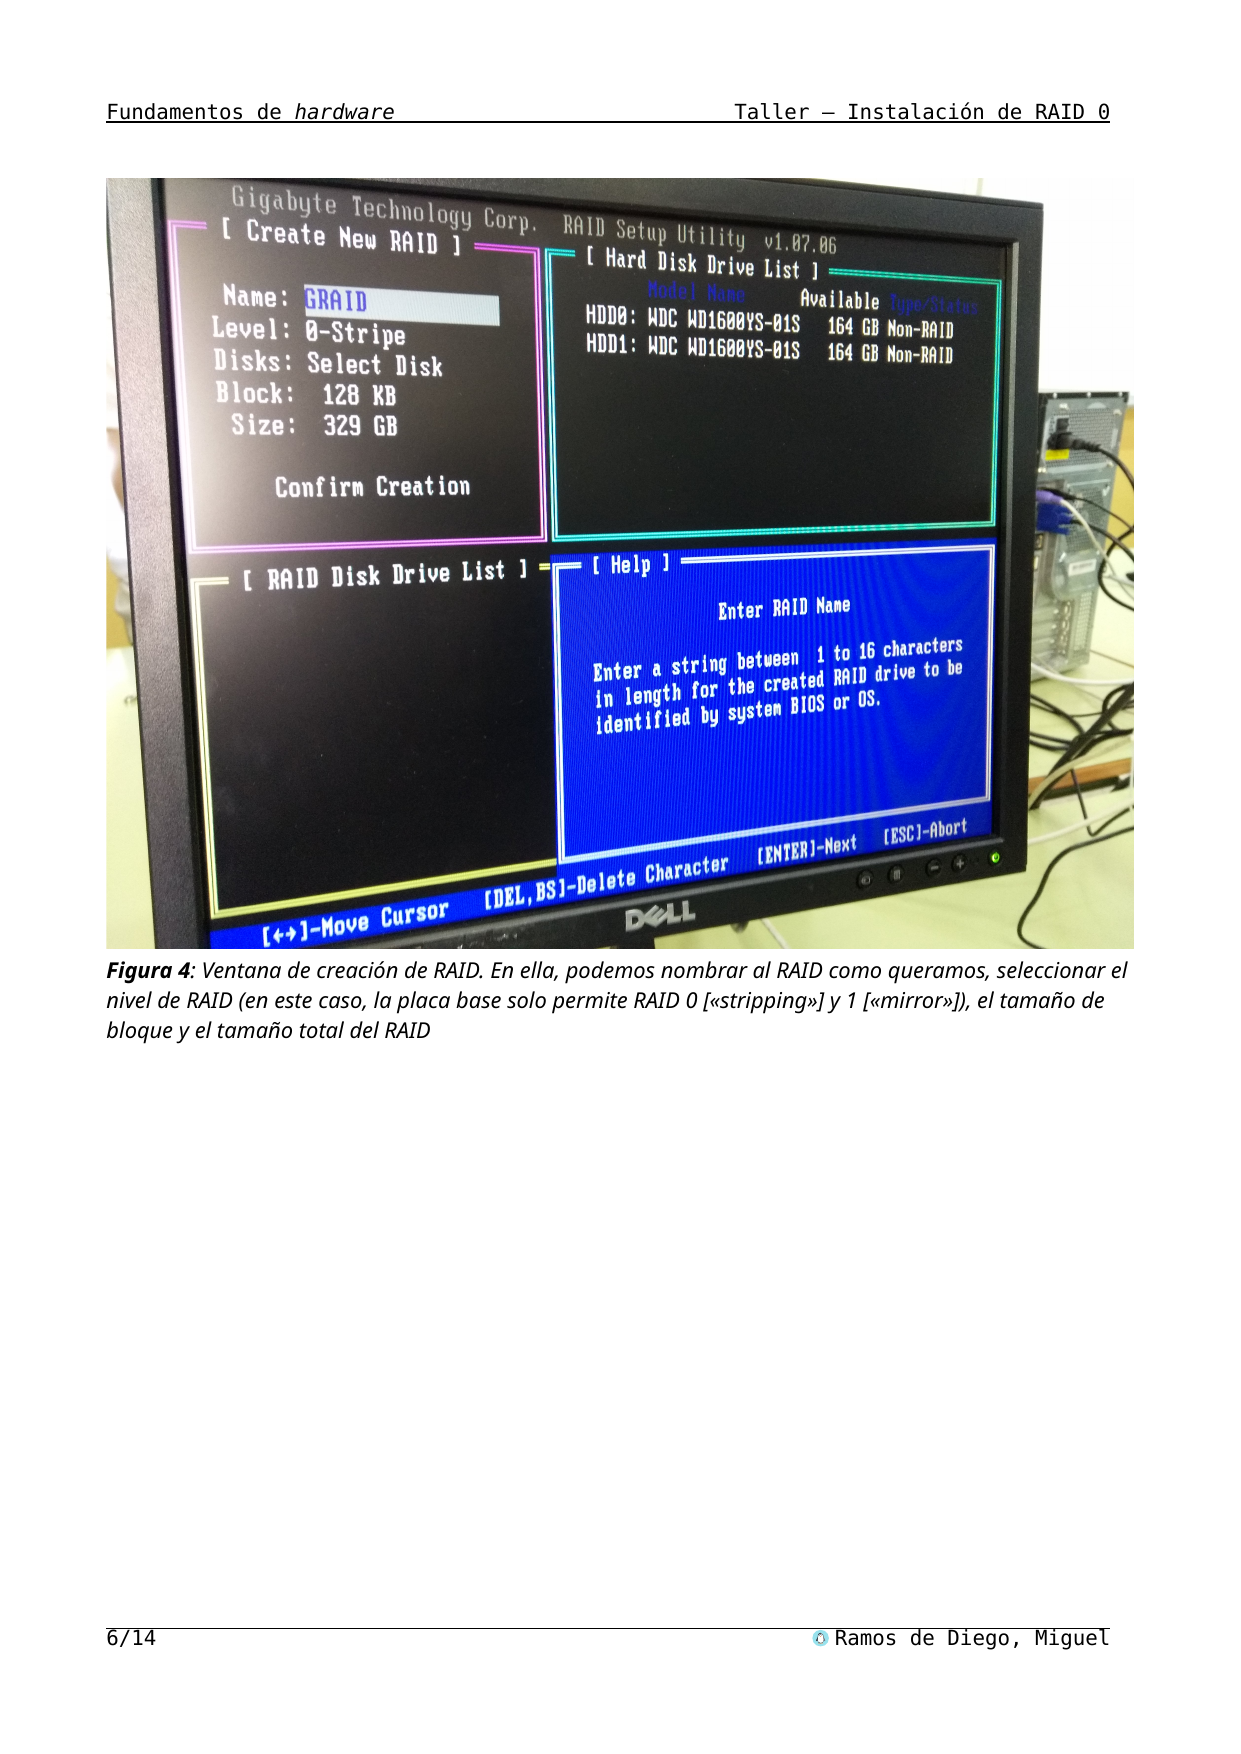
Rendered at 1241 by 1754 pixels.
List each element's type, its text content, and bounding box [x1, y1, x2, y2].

picture [106, 178, 1134, 949]
text Figura 4: Ventana de creación de RAID. En ella, podemos nombrar al RAID como queramos, seleccionar el nivel de RAID (en este caso, la placa base solo permite RAID 0 [«stripping»] y 1 [«mirror»]), el tamaño de bloque y el tamaño total del RAID [106, 949, 1134, 1045]
